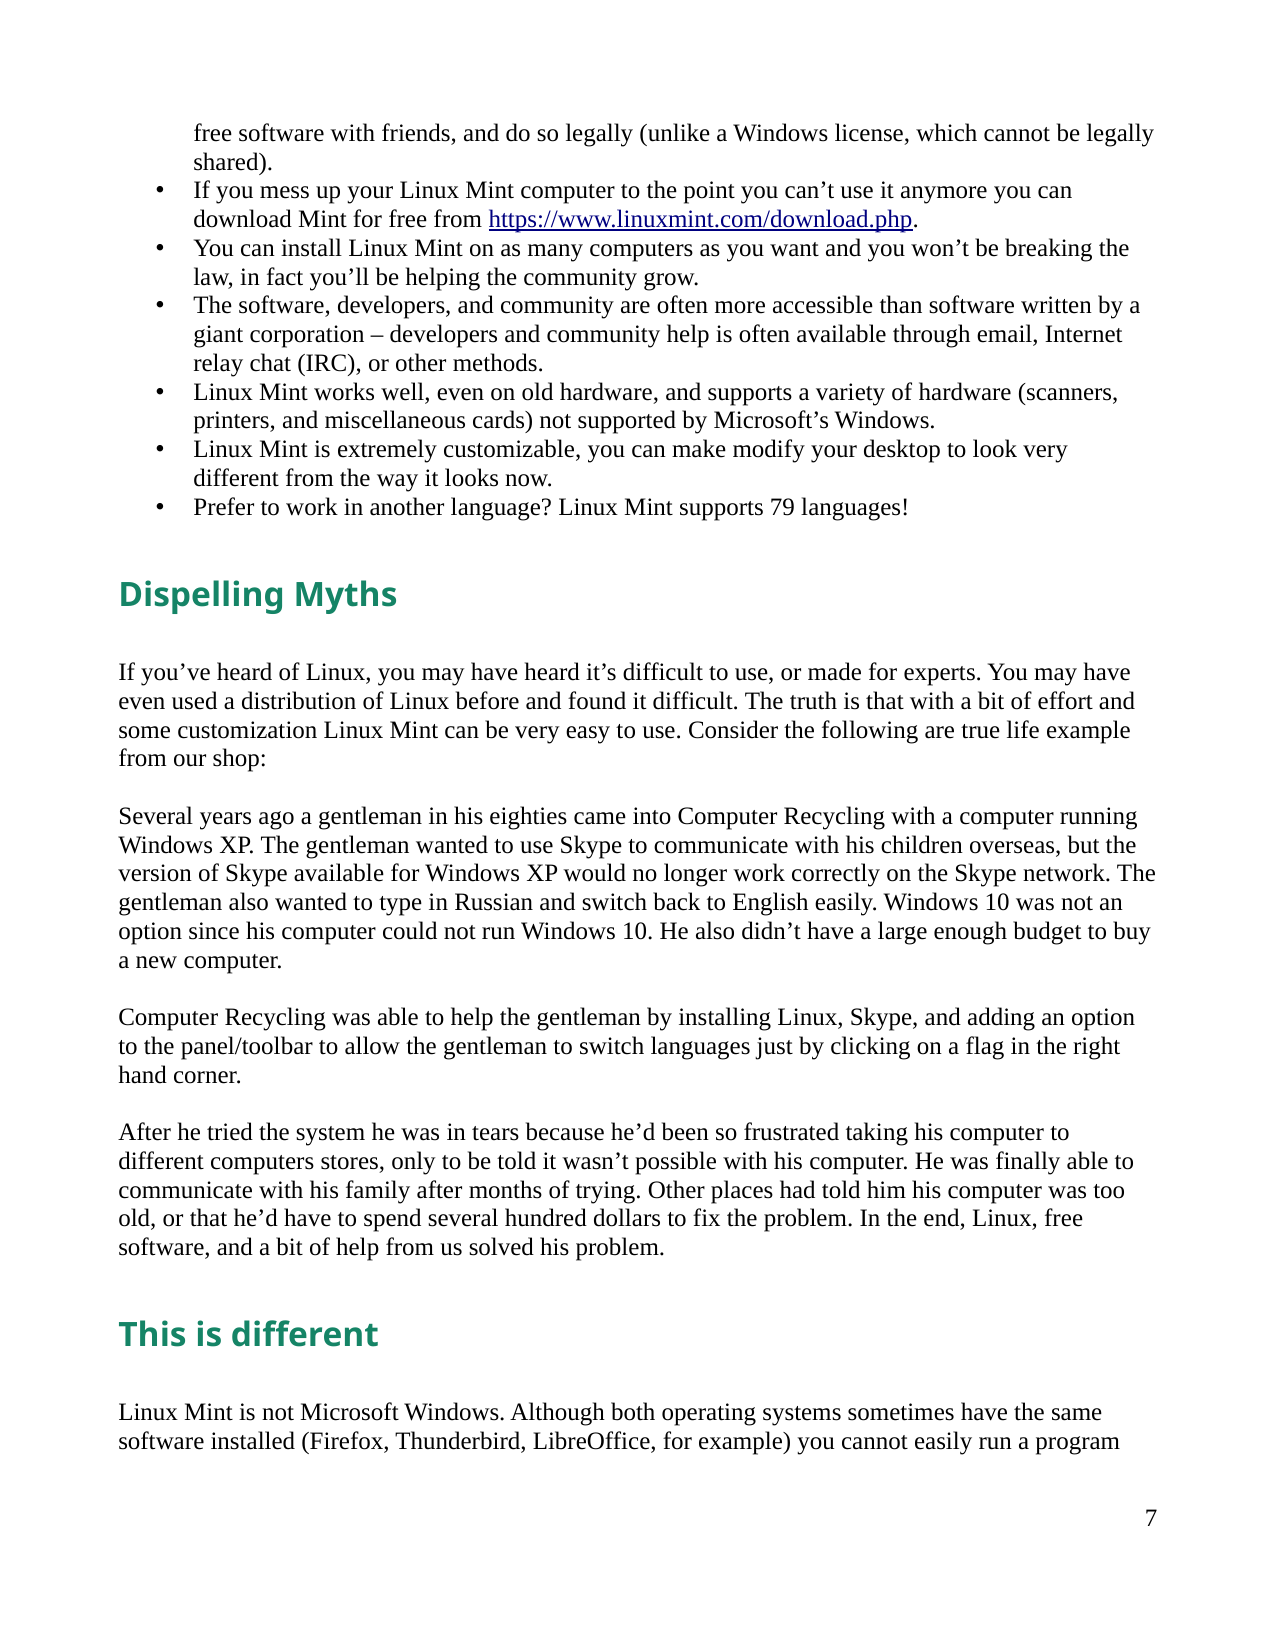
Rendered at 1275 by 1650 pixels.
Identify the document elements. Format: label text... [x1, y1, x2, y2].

list Linux Mint is extremely customizable, you can make modify your desktop to look very different from the way it looks now. [156, 434, 1157, 492]
list Linux Mint works well, even on old hardware, and supports a variety of hardware (scanners, printers, and miscellaneous cards) not supported by Microsoft’s Windows. [156, 377, 1157, 434]
text Linux Mint is not Microsoft Windows. Although both operating systems sometimes have the same software installed (Firefox, Thunderbird, LibreOffice, for example) you cannot easily run a program [118, 1397, 1157, 1455]
text After he tried the system he was in tears because he’d been so frustrated taking his computer to different computers stores, only to be told it wasn’t possible with his computer. He was finally able to communicate with his family after months of trying. Other places had told him his computer was too old, or that he’d have to spend several hundred dollars to fix the problem. In the end, Linux, free software, and a bit of help from us solved his problem. [118, 1117, 1157, 1261]
subtitle Dispelling Myths [118, 570, 1157, 616]
text Several years ago a gentleman in his eighties came into Computer Recycling with a computer running Windows XP. The gentleman wanted to use Skype to communicate with his children overseas, but the version of Skype available for Windows XP would no longer work correctly on the Skype network. The gentleman also wanted to type in Russian and switch back to English easily. Windows 10 was not an option since his computer could not run Windows 10. He also didn’t have a large enough budget to buy a new computer. [118, 801, 1157, 973]
list Prefer to work in another language? Linux Mint supports 79 languages! [156, 492, 1157, 521]
text If you’ve heard of Linux, you may have heard it’s difficult to use, or made for experts. You may have even used a distribution of Linux before and found it difficult. The truth is that with a bit of effort and some customization Linux Mint can be very easy to use. Consider the following are true life example from our shop: [118, 657, 1157, 772]
text Computer Recycling was able to help the gentleman by installing Linux, Skype, and adding an option to the panel/toolbar to allow the gentleman to switch languages just by clicking on a flag in the right hand corner. [118, 1002, 1157, 1088]
list The software, developers, and community are often more accessible than software written by a giant corporation – developers and community help is often available through email, Internet relay chat (IRC), or other methods. [156, 291, 1157, 377]
list If you mess up your Linux Mint computer to the point you can’t use it anymore you can download Mint for free from https://www.linuxmint.com/download.php. [156, 176, 1157, 233]
list You can install Linux Mint on as many computers as you want and you won’t be breaking the law, in fact you’ll be helping the community grow. [156, 233, 1157, 291]
subtitle This is different [118, 1311, 1157, 1356]
list free software with friends, and do so legally (unlike a Windows license, which cannot be legally shared). [156, 118, 1157, 176]
